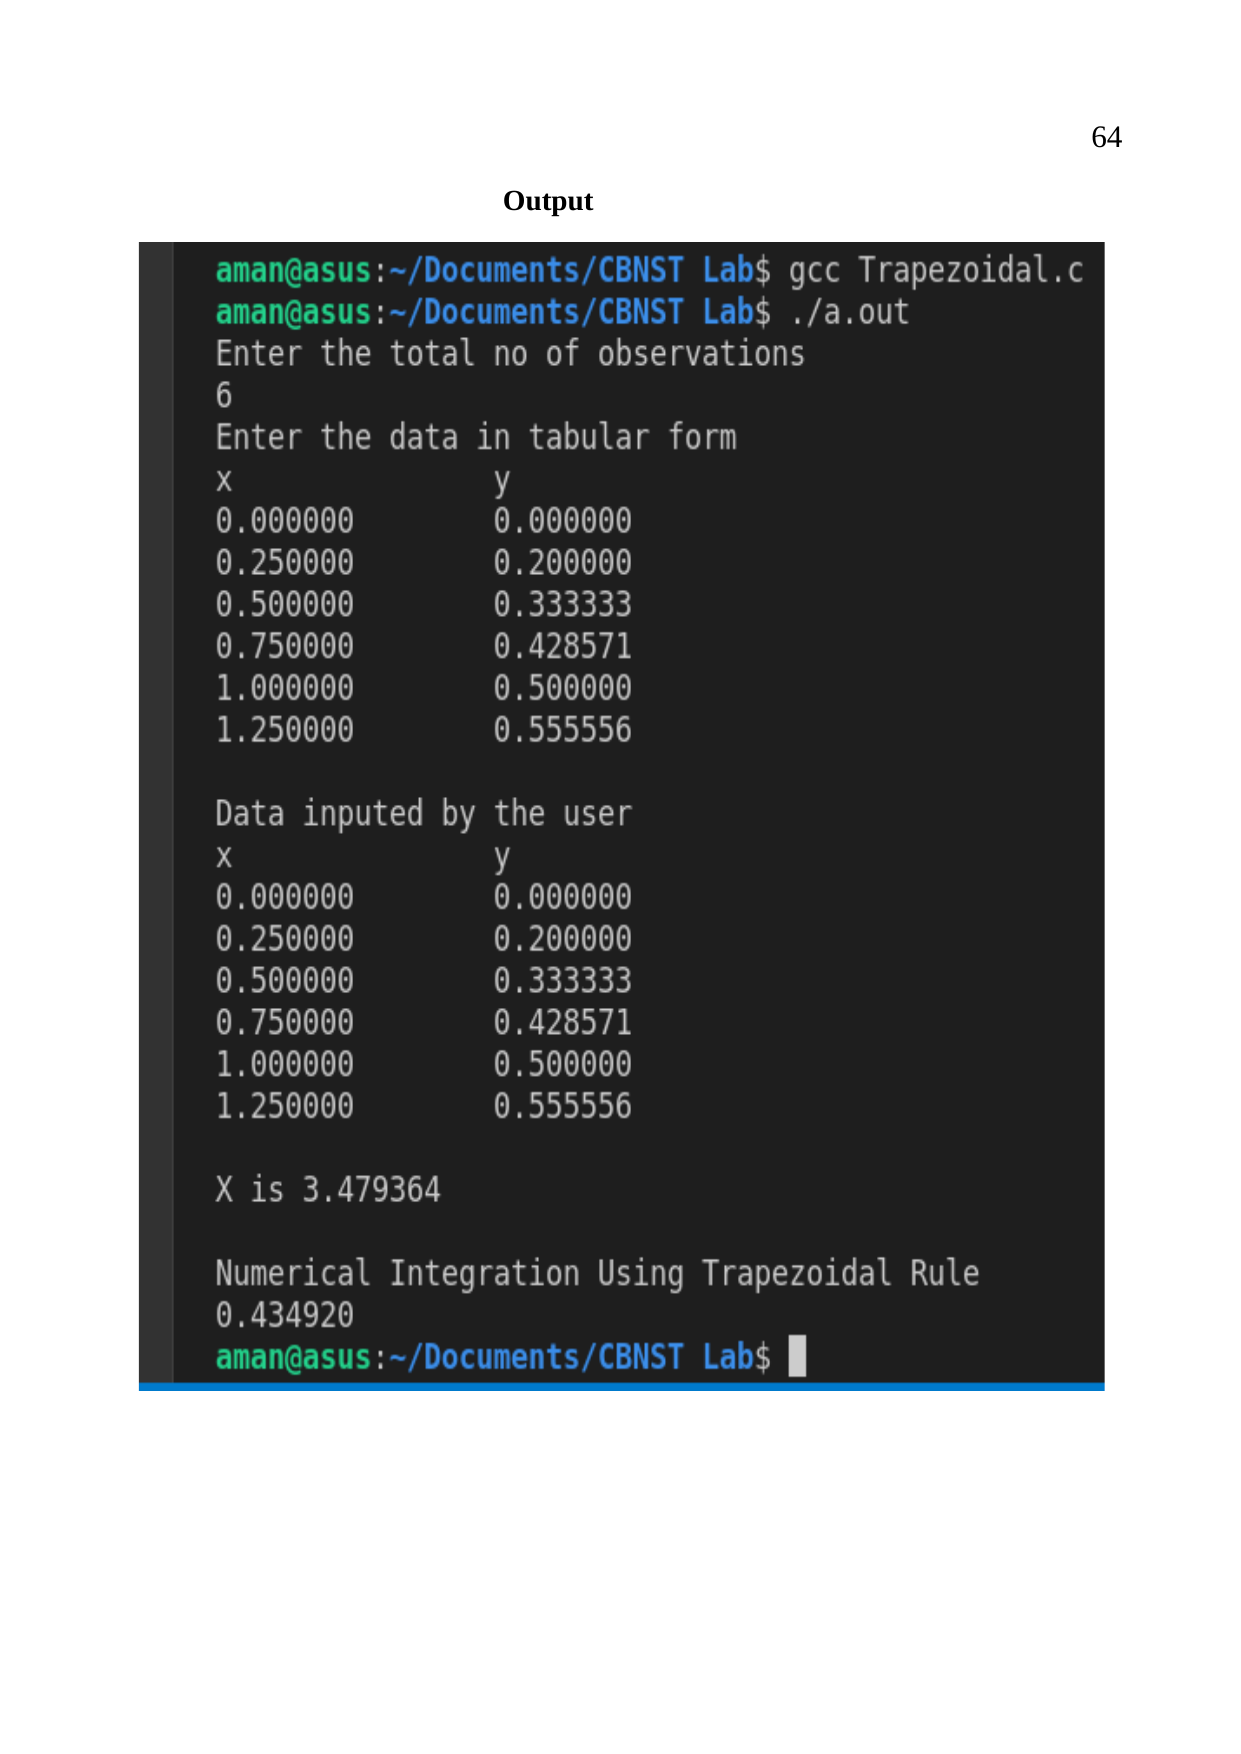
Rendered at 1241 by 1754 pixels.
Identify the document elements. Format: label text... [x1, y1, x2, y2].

text Output [118, 183, 978, 217]
picture [138, 242, 543, 1391]
